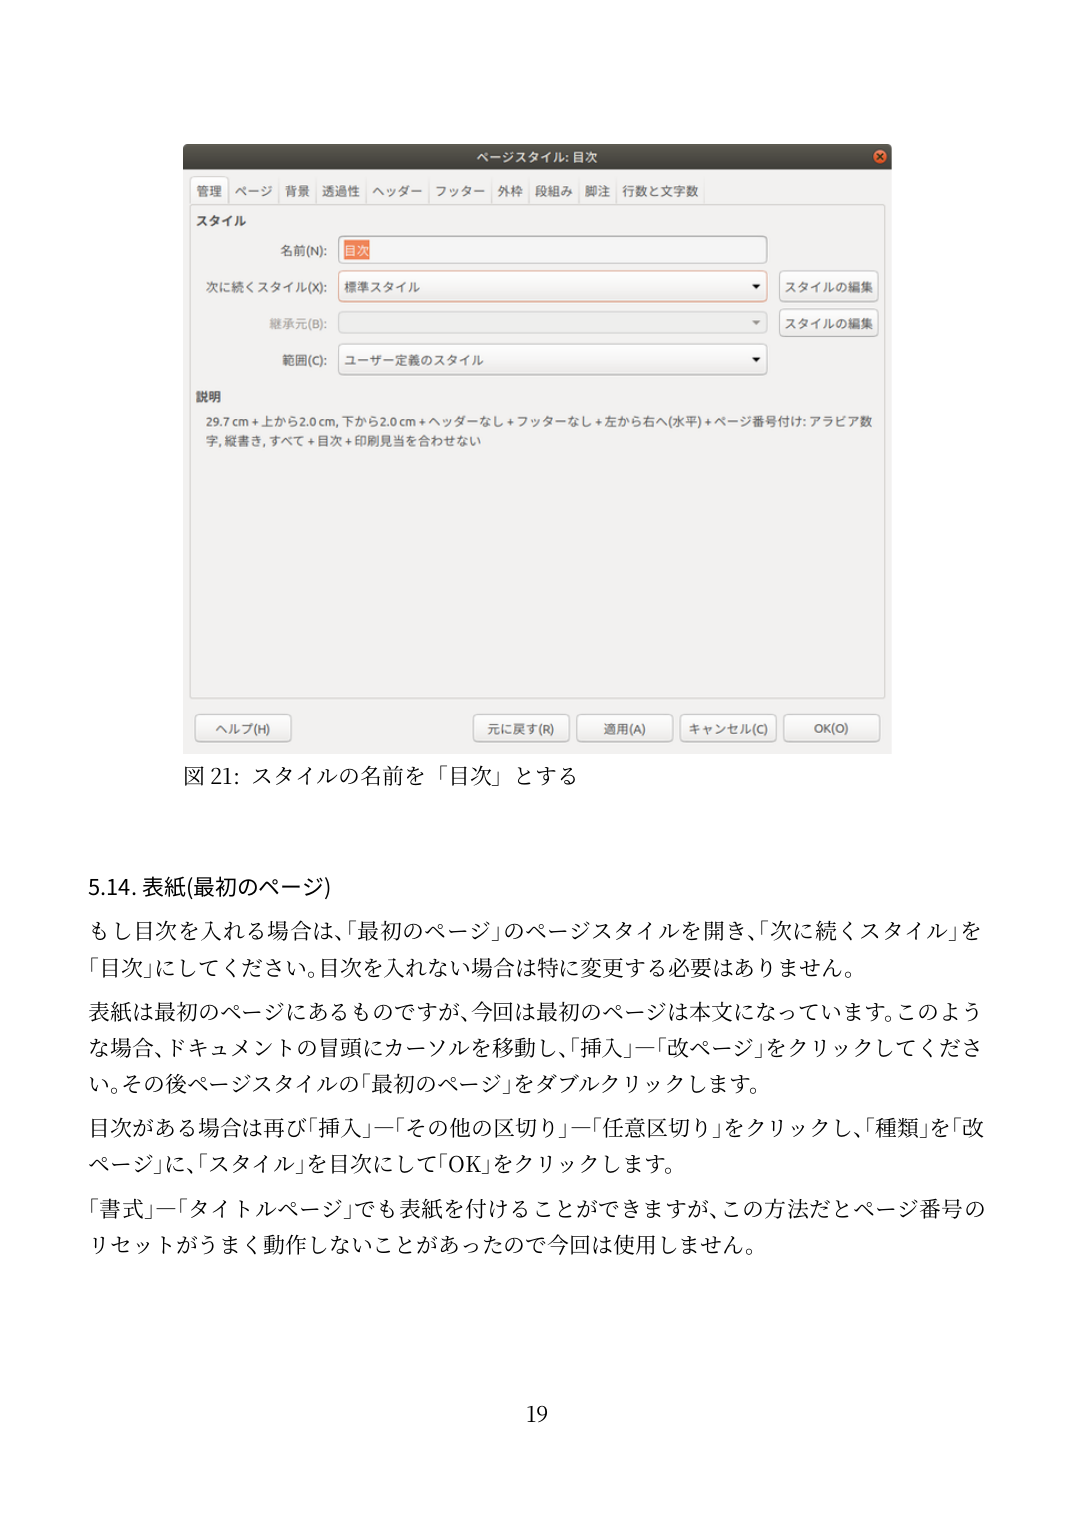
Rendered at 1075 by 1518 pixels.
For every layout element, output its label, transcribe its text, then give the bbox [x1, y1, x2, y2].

text もし目次を入れる場合は、「最初のページ」のページスタイルを開き、「次に続くスタイル」を「目次」にしてください。目次を入れない場合は特に変更する必要はありません。 [88, 914, 986, 982]
text 「書式」―「タイトルページ」でも表紙を付けることができますが、この方法だとページ番号のリセットがうまく動作しないことがあったので今回は使用しません。 [88, 1192, 986, 1259]
picture [183, 144, 892, 754]
text 表紙は最初のページにあるものですが、今回は最初のページは本文になっています。このような場合、ドキュメントの冒頭にカーソルを移動し、「挿入」―「改ページ」をクリックしてください。その後ページスタイルの「最初のページ」をダブルクリックします。 [88, 995, 986, 1099]
text 目次がある場合は再び「挿入」―「その他の区切り」―「任意区切り」をクリックし、「種類」を「改ページ」に、「スタイル」を目次にして「OK」をクリックします。 [88, 1112, 986, 1179]
subtitle 表紙(最初のページ) [88, 870, 986, 902]
text 図 21: スタイルの名前を「目次」とする [183, 754, 892, 791]
